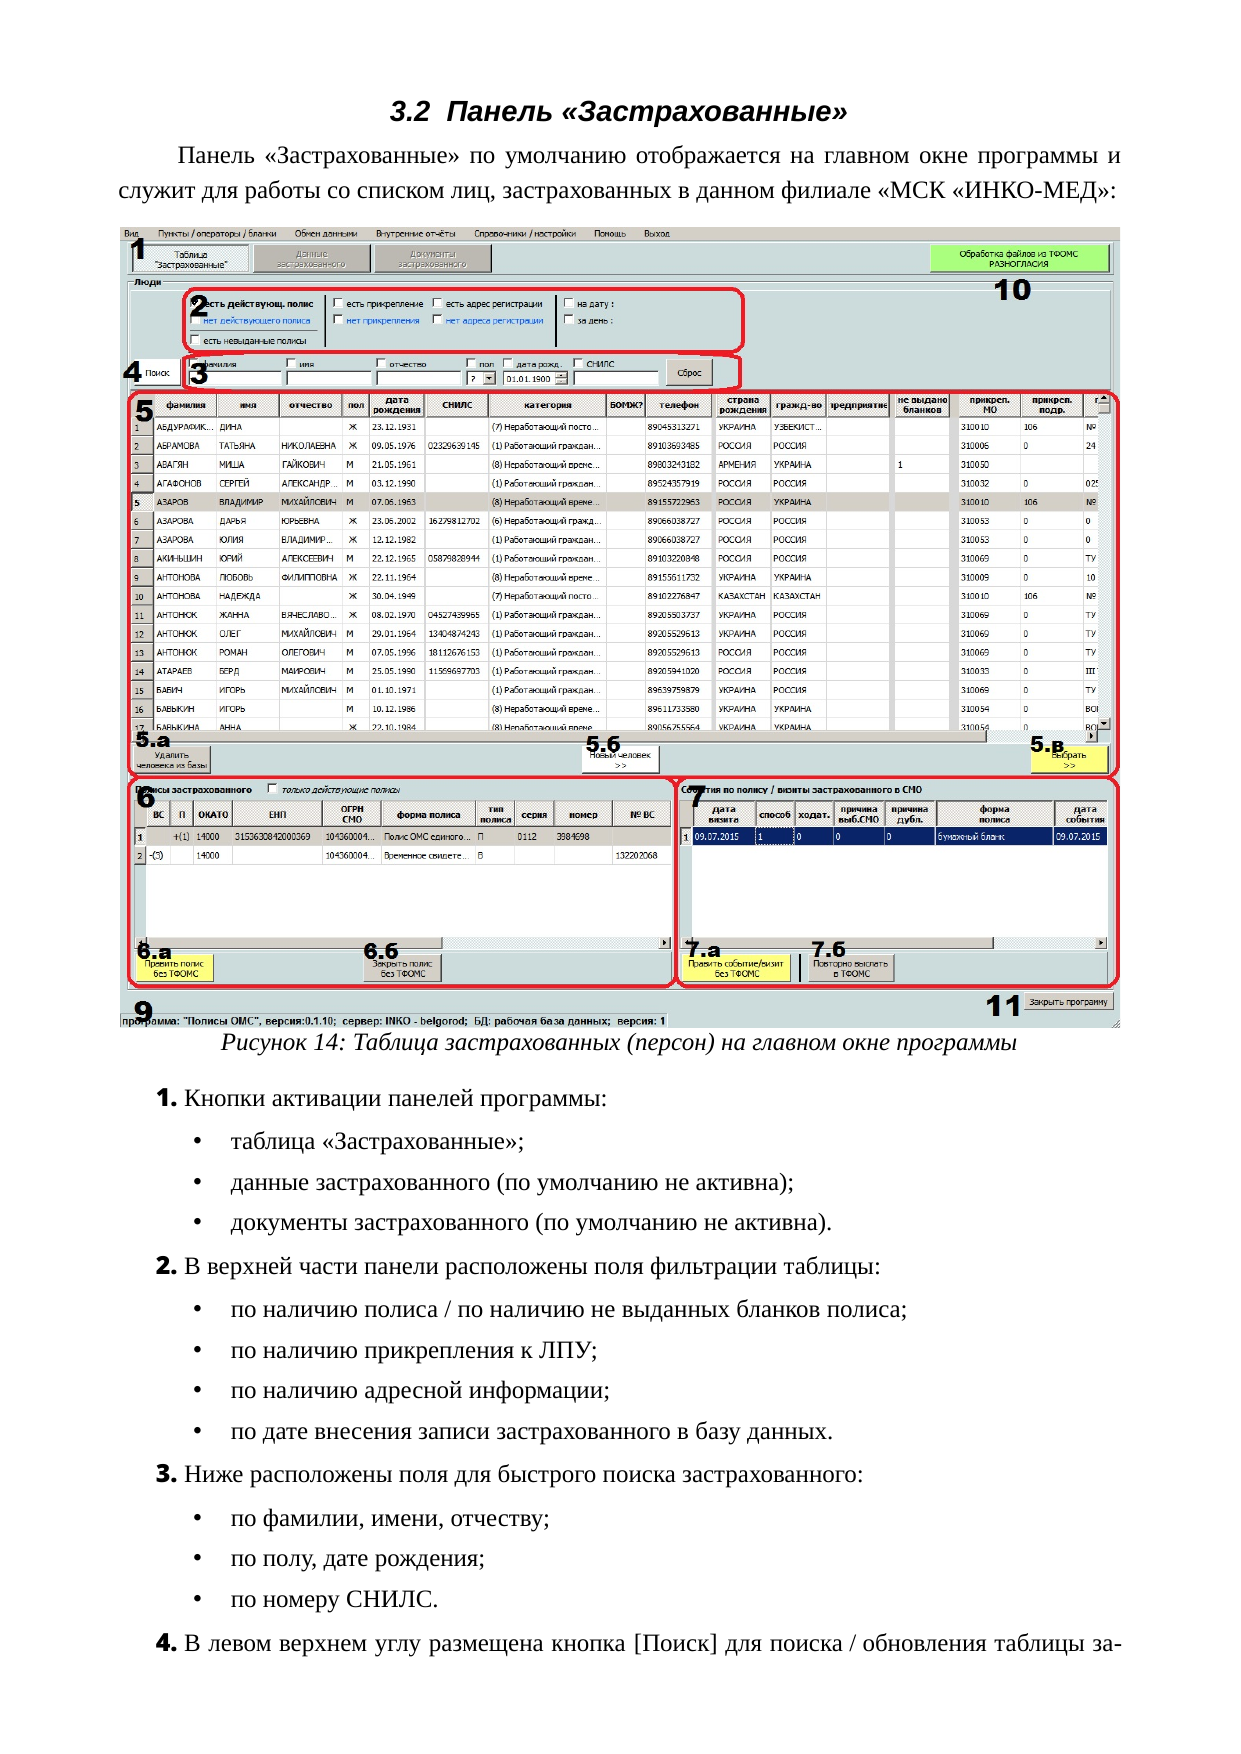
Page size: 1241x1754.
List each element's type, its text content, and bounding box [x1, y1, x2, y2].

list по полу, дате рождения; [193, 1543, 1122, 1572]
list по фамилии, имени, отчеству; [193, 1503, 1122, 1532]
text Панель «Застрахованные» по умолчанию отображается на главном окне программы и служит для работы со списком лиц, застрахованных в данном филиале «МСК «ИНКО-МЕД»: [118, 140, 1122, 203]
text Рисунок 14: Таблица застрахованных (персон) на главном окне программы [118, 227, 1122, 1056]
list по дате внесения записи застрахованного в базу данных. [193, 1416, 1122, 1444]
list Кнопки активации панелей программы: [156, 1080, 1122, 1114]
list В верхней части панели расположены поля фильтрации таблицы: [156, 1248, 1122, 1282]
picture [120, 227, 1121, 1028]
list таблица «Застрахованные»; [193, 1126, 1122, 1155]
list данные застрахованного (по умолчанию не активна); [193, 1167, 1122, 1196]
list по наличию адресной информации; [193, 1375, 1122, 1404]
list по наличию полиса / по наличию не выданных бланков полиса; [193, 1294, 1122, 1323]
subtitle Панель «Застрахованные» [118, 94, 1122, 128]
list В левом верхнем углу размещена кнопка [Поиск] для поиска / обновления таблицы за­ [156, 1624, 1122, 1658]
list документы застрахованного (по умолчанию не активна). [193, 1207, 1122, 1236]
list по наличию прикрепления к ЛПУ; [193, 1335, 1122, 1364]
list Ниже расположены поля для быстрого поиска застрахованного: [156, 1456, 1122, 1490]
list по номеру СНИЛС. [193, 1584, 1122, 1612]
